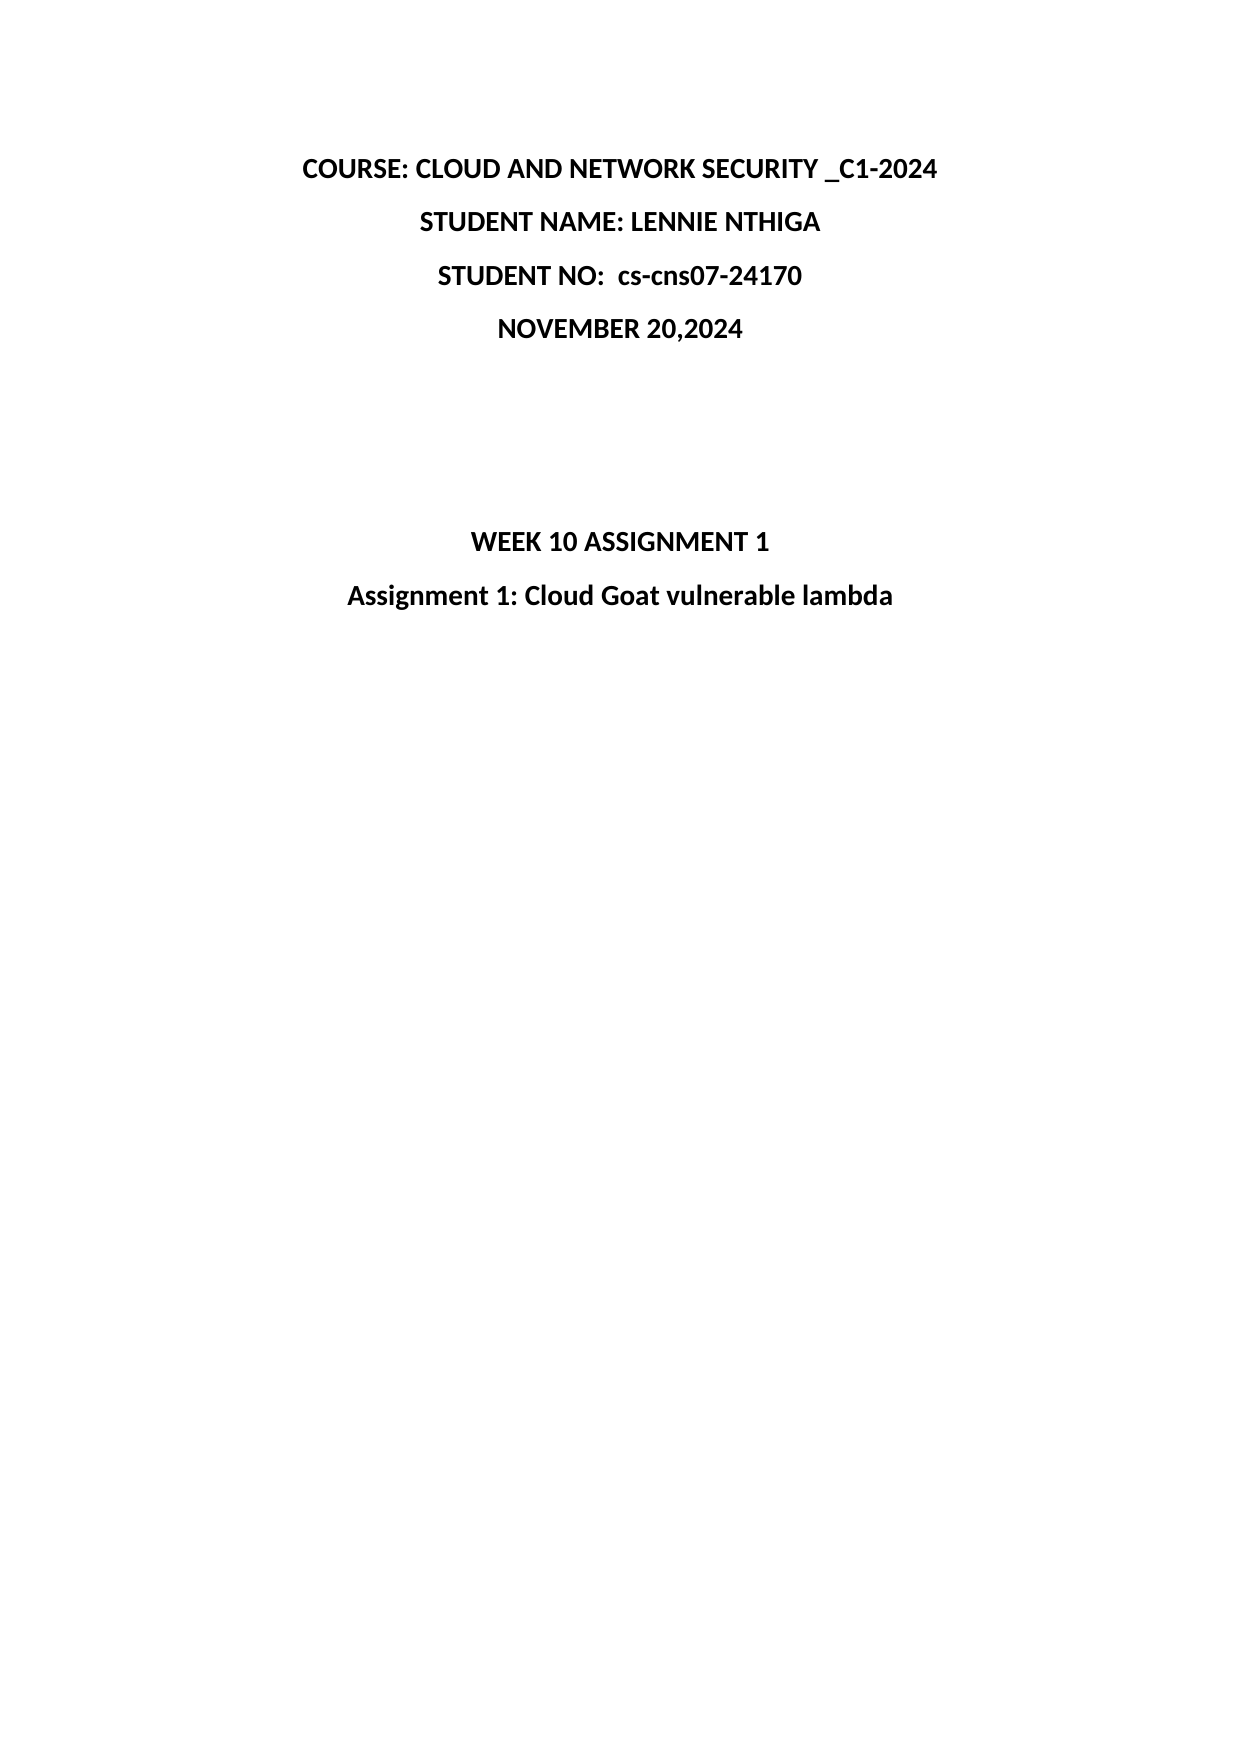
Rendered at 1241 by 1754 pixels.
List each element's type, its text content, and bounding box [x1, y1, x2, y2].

text Assignment 1: Cloud Goat vulnerable lambda [150, 577, 1090, 612]
text STUDENT NO: cs-cns07-24170 [150, 257, 1090, 292]
text STUDENT NAME: LENNIE NTHIGA [150, 203, 1090, 239]
text WEEK 10 ASSIGNMENT 1 [150, 523, 1090, 559]
text COURSE: CLOUD AND NETWORK SECURITY _C1-2024 [150, 150, 1090, 186]
text NOVEMBER 20,2024 [150, 310, 1090, 346]
